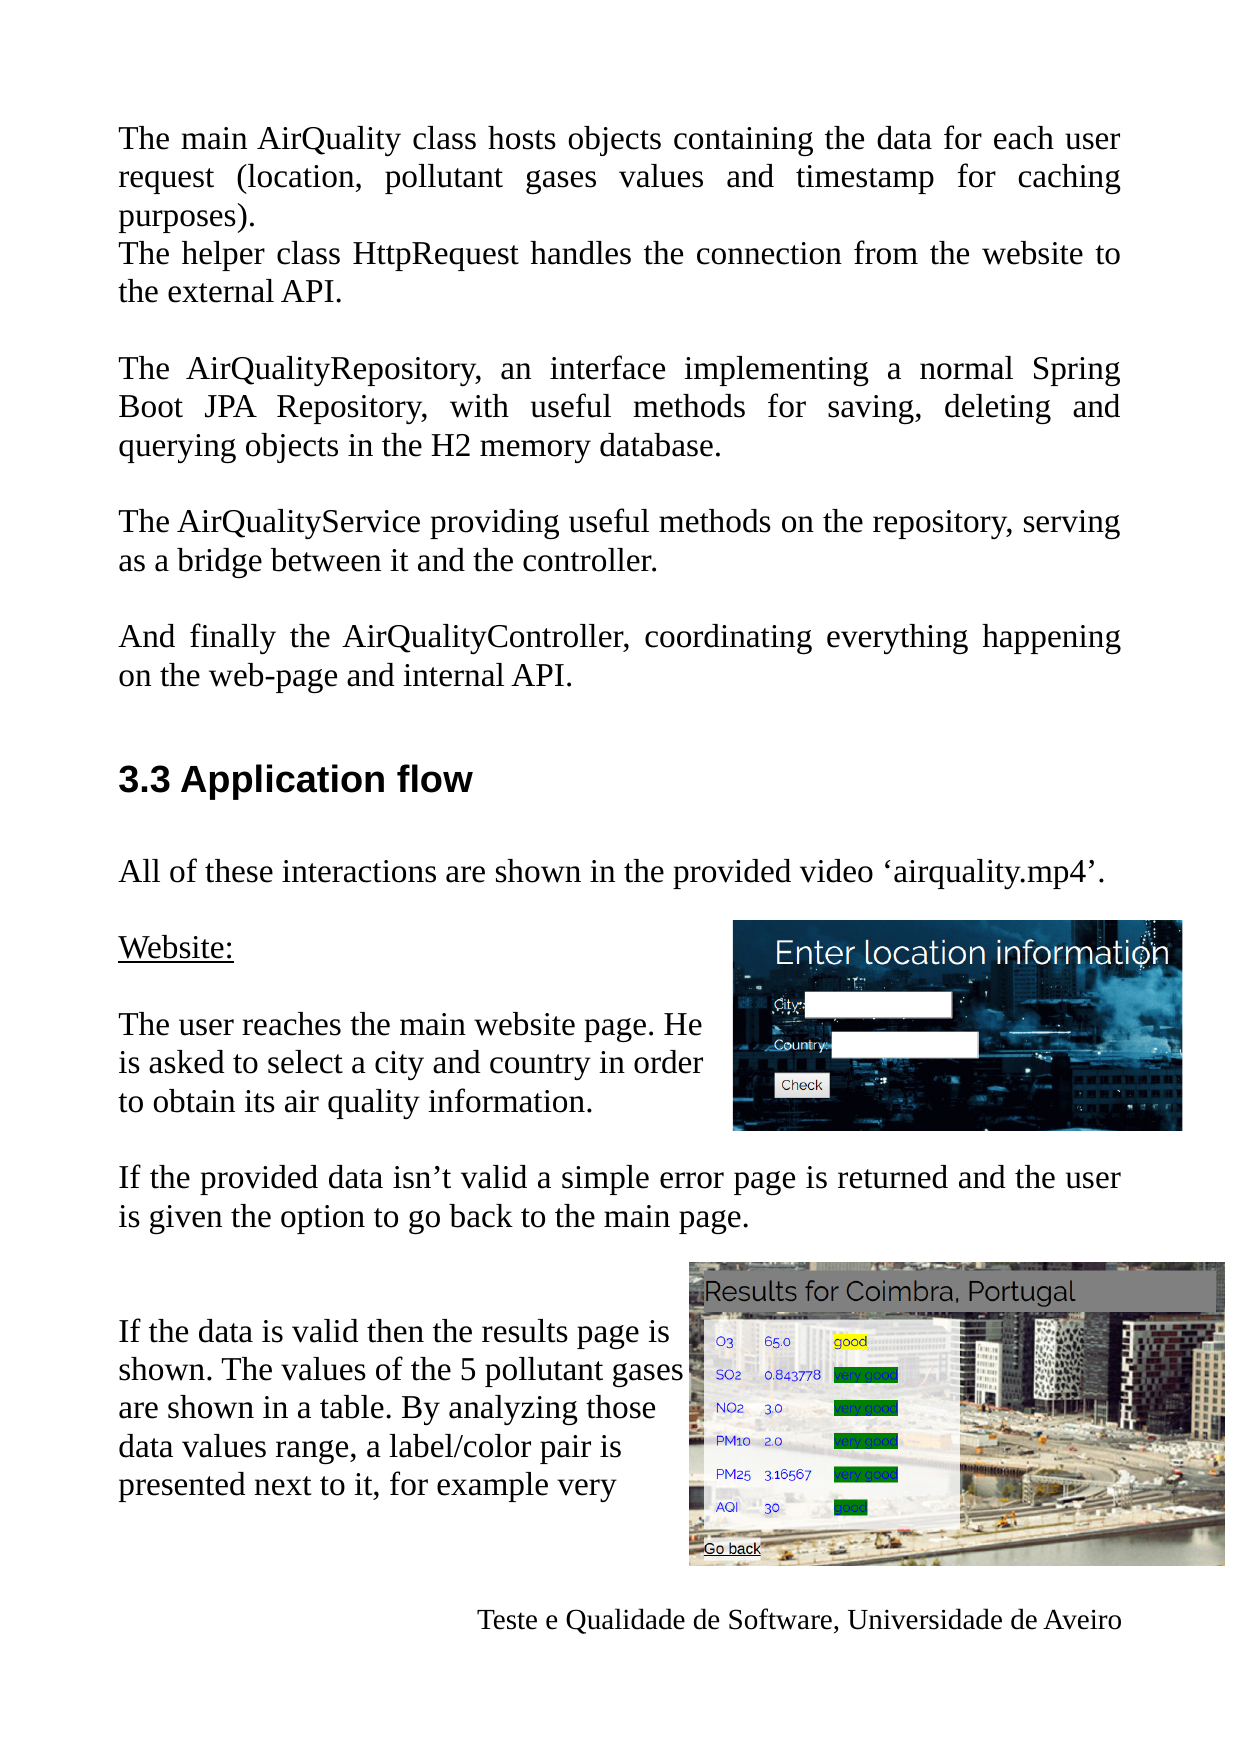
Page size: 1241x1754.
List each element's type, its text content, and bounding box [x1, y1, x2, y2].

text If the provided data isn’t valid a simple error page is returned and the user is given the option to go back to the main page. [118, 1158, 1122, 1234]
text The AirQualityRepository, an interface implementing a normal Spring Boot JPA Repository, with useful methods for saving, deleting and querying objects in the H2 memory database. [118, 348, 1122, 463]
picture [732, 920, 1183, 1131]
text If the data is valid then the results page is shown. The values of the 5 pollutant gases are shown in a table. By analyzing those data values range, a label/color pair is presented next to it, for example very [118, 1311, 689, 1503]
text The main AirQuality class hosts objects containing the data for each user request (location, pollutant gases values and timestamp for caching purposes). [118, 118, 1122, 233]
text The AirQualityService providing useful methods on the repository, serving as a bridge between it and the controller. [118, 501, 1122, 578]
text The helper class HttpRequest handles the connection from the website to the external API. [118, 233, 1122, 310]
picture [689, 1262, 1225, 1566]
text Website: [118, 928, 732, 966]
text And finally the AirQualityController, coordinating everything happening on the web-page and internal API. [118, 616, 1122, 693]
text The user reaches the main website page. He is asked to select a city and country in order to obtain its air quality information. [118, 1004, 732, 1119]
subtitle 3.3 Application flow [118, 756, 1122, 800]
text All of these interactions are shown in the provided video ‘airquality.mp4’. [118, 851, 1122, 889]
